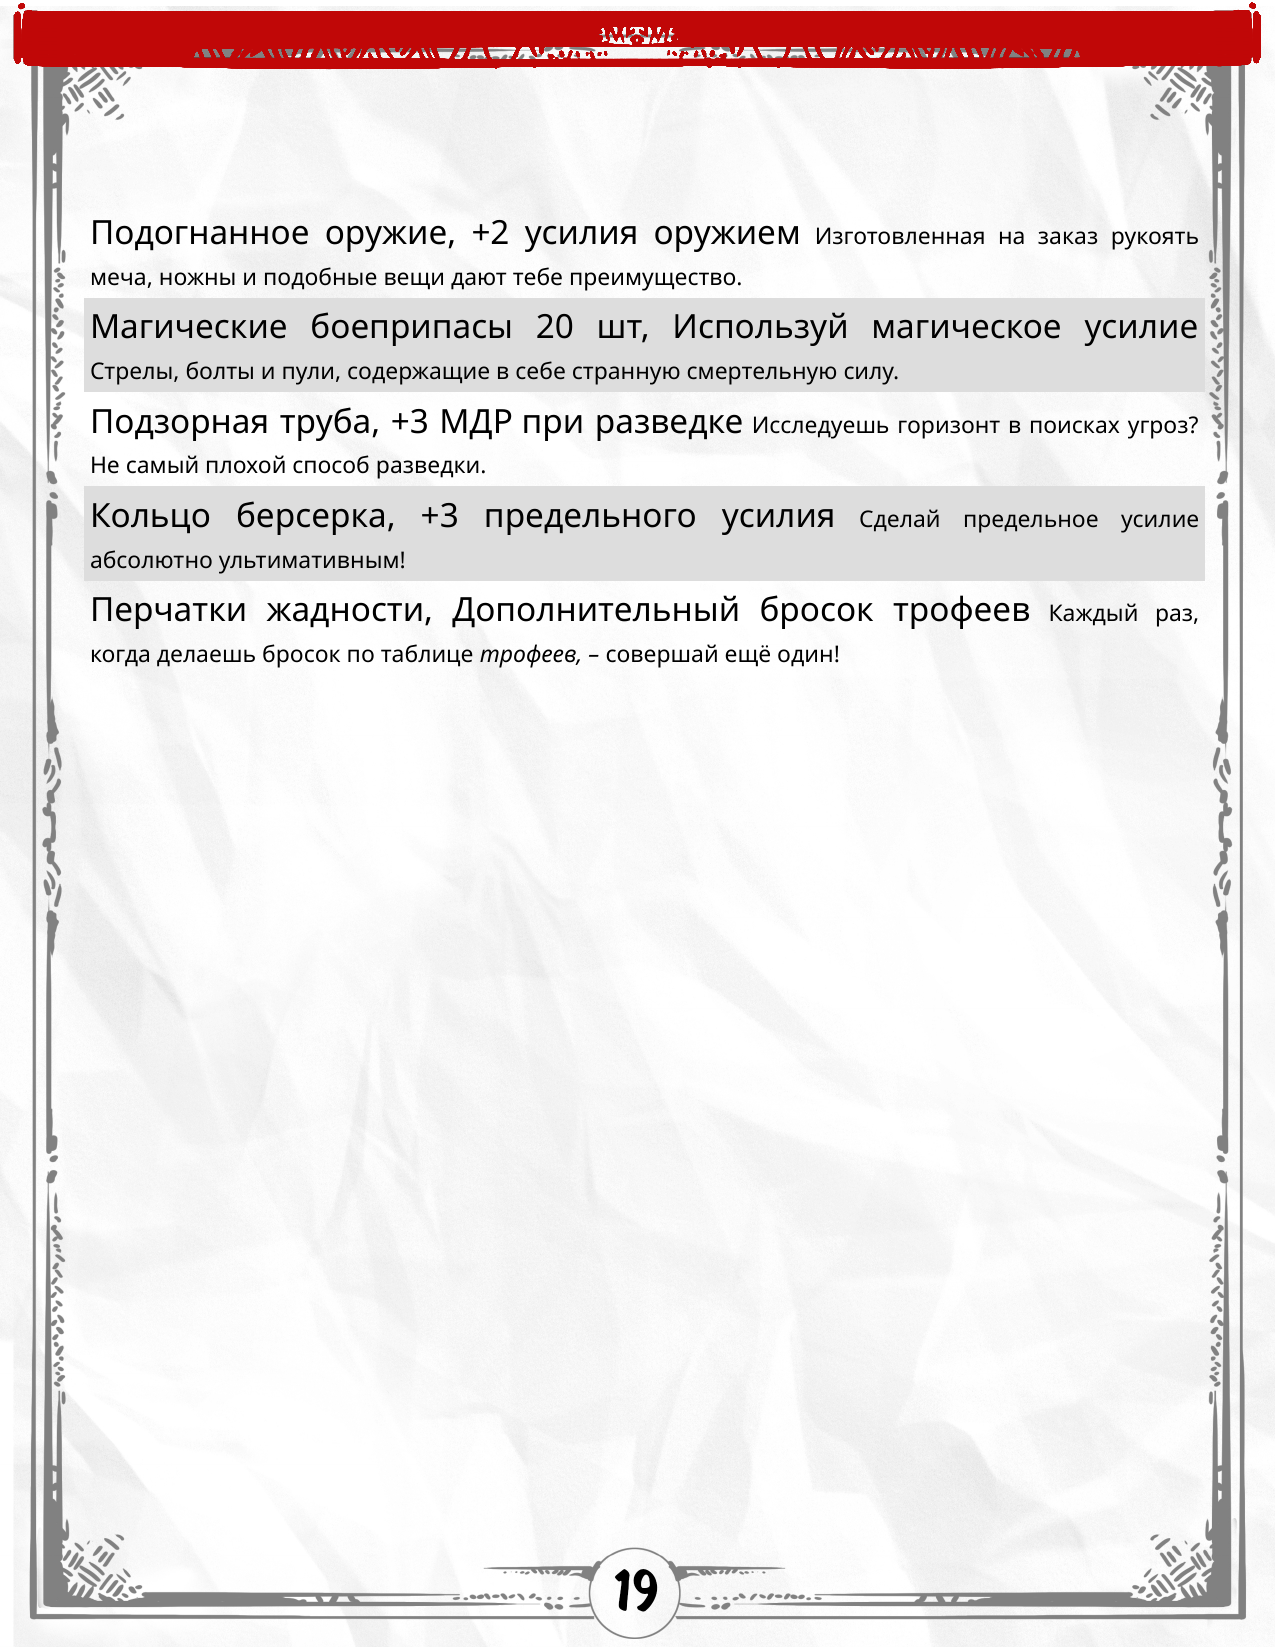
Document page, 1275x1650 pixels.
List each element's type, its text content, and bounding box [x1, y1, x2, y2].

table_cell Кольцо берсерка, +3 предельного усилия Сделай предельное усилие абсолютно ультимативным! [84, 486, 1205, 581]
table_cell Перчатки жадности, Дополнительный бросок трофеев Каждый раз, когда делаешь бросок по таблице трофеев, – совершай ещё один! [84, 581, 1205, 675]
table_cell Подзорная труба, +3 МДР при разведке Исследуешь горизонт в поисках угроз? Не самый плохой способ разведки. [84, 392, 1205, 486]
table_cell Магические боеприпасы 20 шт, Используй магическое усилие Стрелы, болты и пули, содержащие в себе странную смертельную силу. [84, 298, 1205, 392]
table_cell Подогнанное оружие, +2 усилия оружием Изготовленная на заказ рукоять меча, ножны и подобные вещи дают тебе преимущество. [84, 203, 1205, 297]
picture [0, 0, 1275, 1647]
